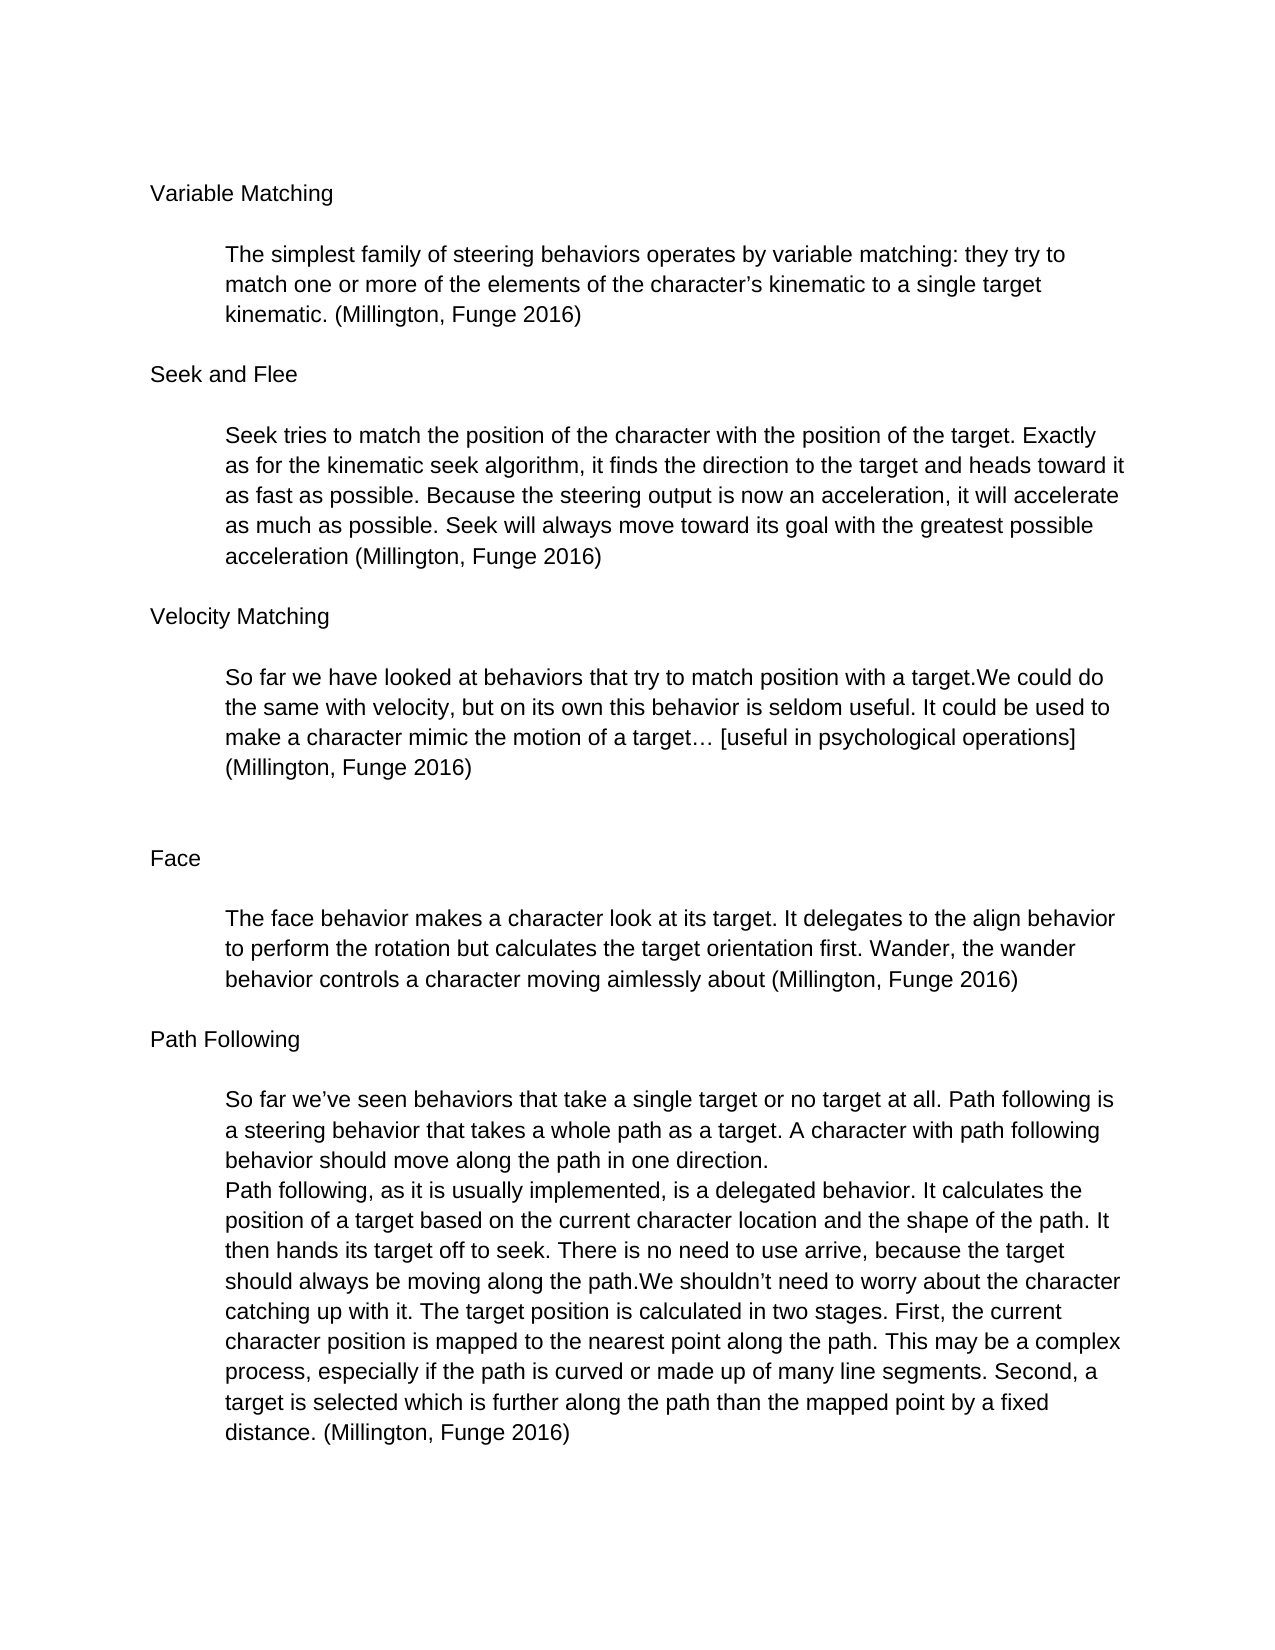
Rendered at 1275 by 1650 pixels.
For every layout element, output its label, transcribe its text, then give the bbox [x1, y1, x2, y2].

text Variable Matching [150, 150, 1125, 237]
text The simplest family of steering behaviors operates by variable matching: they try to match one or more of the elements of the character’s kinematic to a single target kinematic. (Millington, Funge 2016) [225, 241, 1125, 327]
text Face [150, 784, 1125, 901]
text Seek and Flee [150, 361, 1125, 418]
text Seek tries to match the position of the character with the position of the target. Exactly as for the kinematic seek algorithm, it finds the direction to the target and heads toward it as fast as possible. Because the steering output is now an acceleration, it will accelerate as much as possible. Seek will always move toward its goal with the greatest possible acceleration (Millington, Funge 2016) [225, 422, 1125, 569]
text Path Following [150, 1026, 1125, 1083]
text The face behavior makes a character look at its target. It delegates to the align behavior to perform the rotation but calculates the target orientation first. Wander, the wander behavior controls a character moving aimlessly about (Millington, Funge 2016) [225, 905, 1125, 1022]
text Velocity Matching [150, 603, 1125, 660]
text So far we’ve seen behaviors that take a single target or no target at all. Path following is a steering behavior that takes a whole path as a target. A character with path following behavior should move along the path in one direction. Path following, as it is usually implemented, is a delegated behavior. It calculates the position of a target based on the current character location and the shape of the path. It then hands its target off to seek. There is no need to use arrive, because the target should always be moving along the path.We shouldn’t need to worry about the character catching up with it. The target position is calculated in two stages. First, the current character position is mapped to the nearest point along the path. This may be a complex process, especially if the path is curved or made up of many line segments. Second, a target is selected which is further along the path than the mapped point by a fixed distance. (Millington, Funge 2016) [225, 1086, 1125, 1475]
text So far we have looked at behaviors that try to match position with a target.We could do the same with velocity, but on its own this behavior is seldom useful. It could be used to make a character mimic the motion of a target… [useful in psychological operations] (Millington, Funge 2016) [225, 663, 1125, 781]
